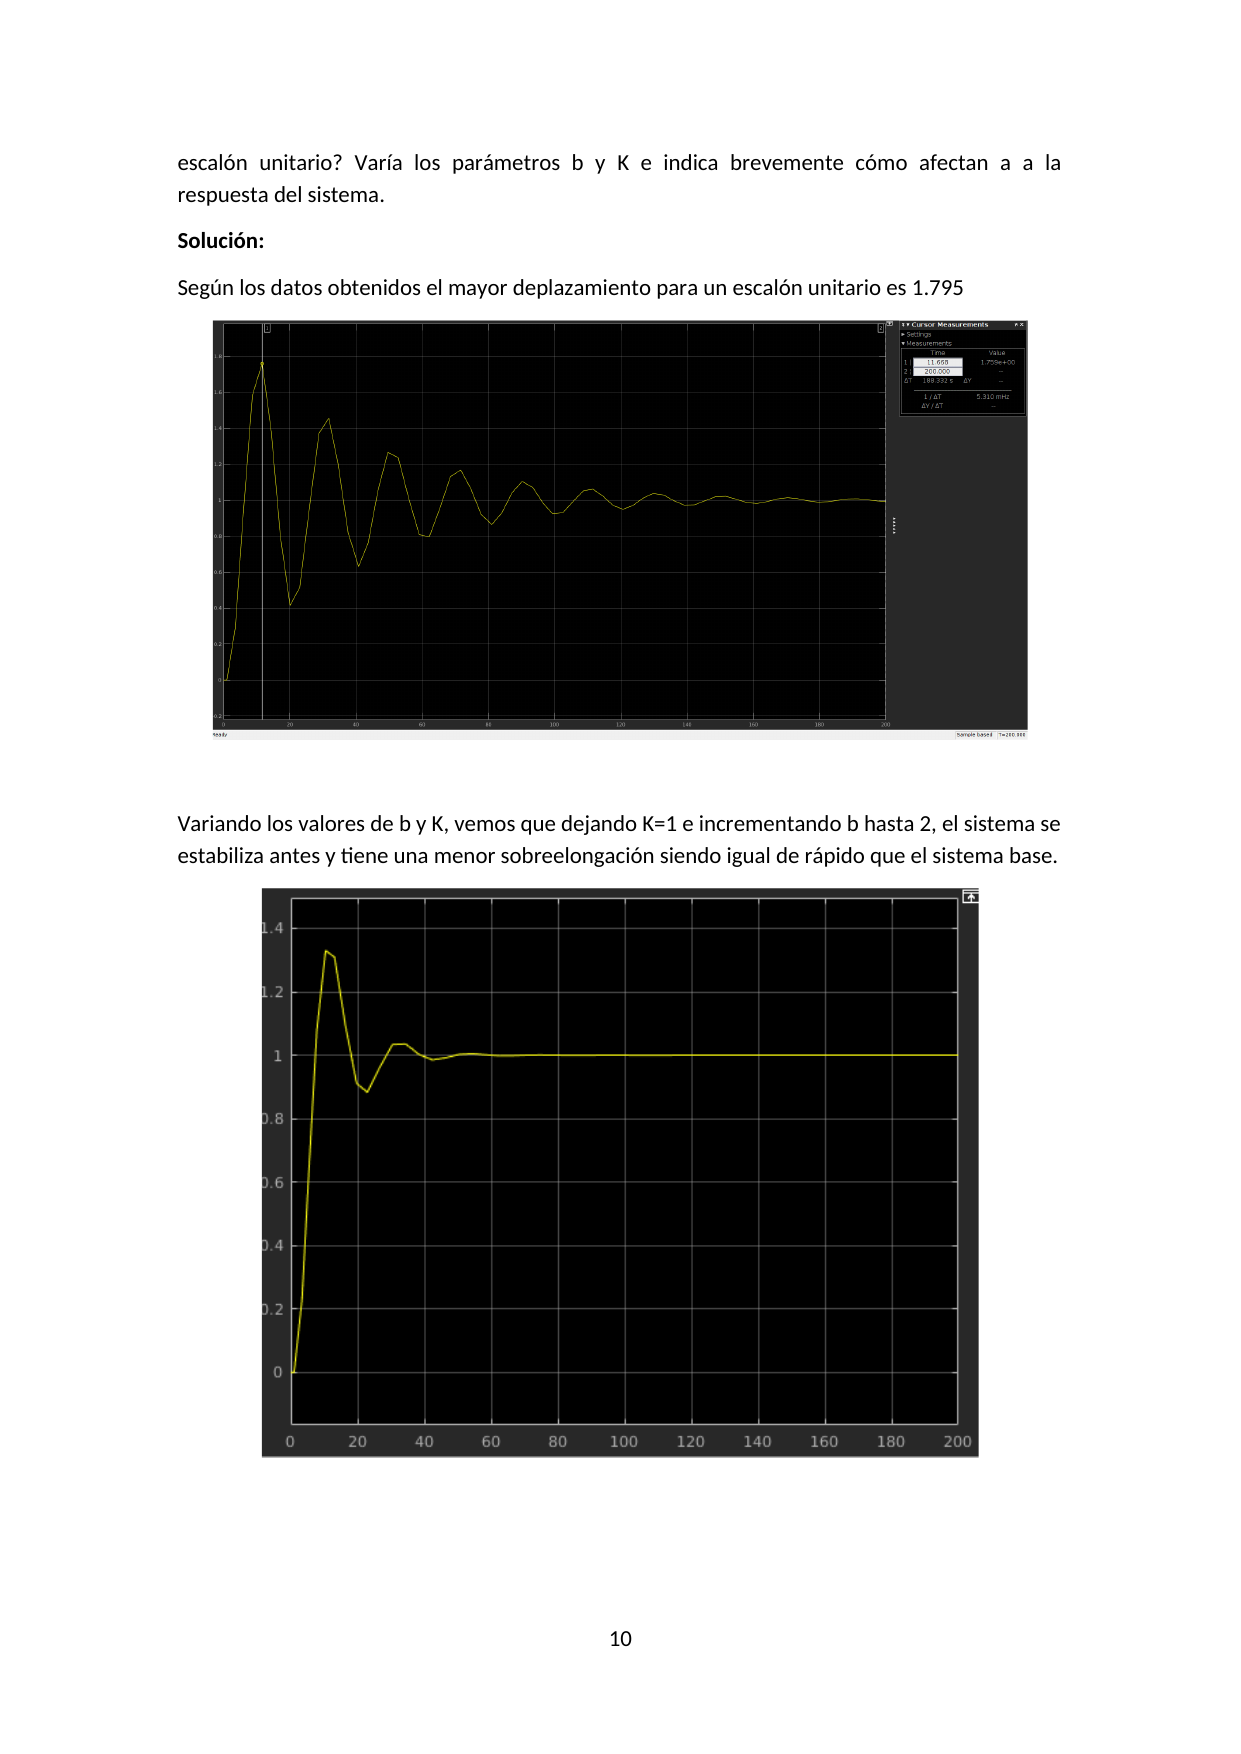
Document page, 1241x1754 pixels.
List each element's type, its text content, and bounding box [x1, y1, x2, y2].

text Según los datos obtenidos el mayor deplazamiento para un escalón unitario es 1.795 [177, 273, 1063, 301]
text Solución: [177, 227, 1063, 254]
picture [212, 320, 1028, 740]
picture [261, 888, 979, 1458]
text escalón unitario? Varía los parámetros b y K e indica brevemente cómo afectan a a la respuesta del sistema. [177, 148, 1063, 208]
text Variando los valores de b y K, vemos que dejando K=1 e incrementando b hasta 2, el sistema se estabiliza antes y tiene una menor sobreelongación siendo igual de rápido que el sistema base. [177, 809, 1063, 869]
